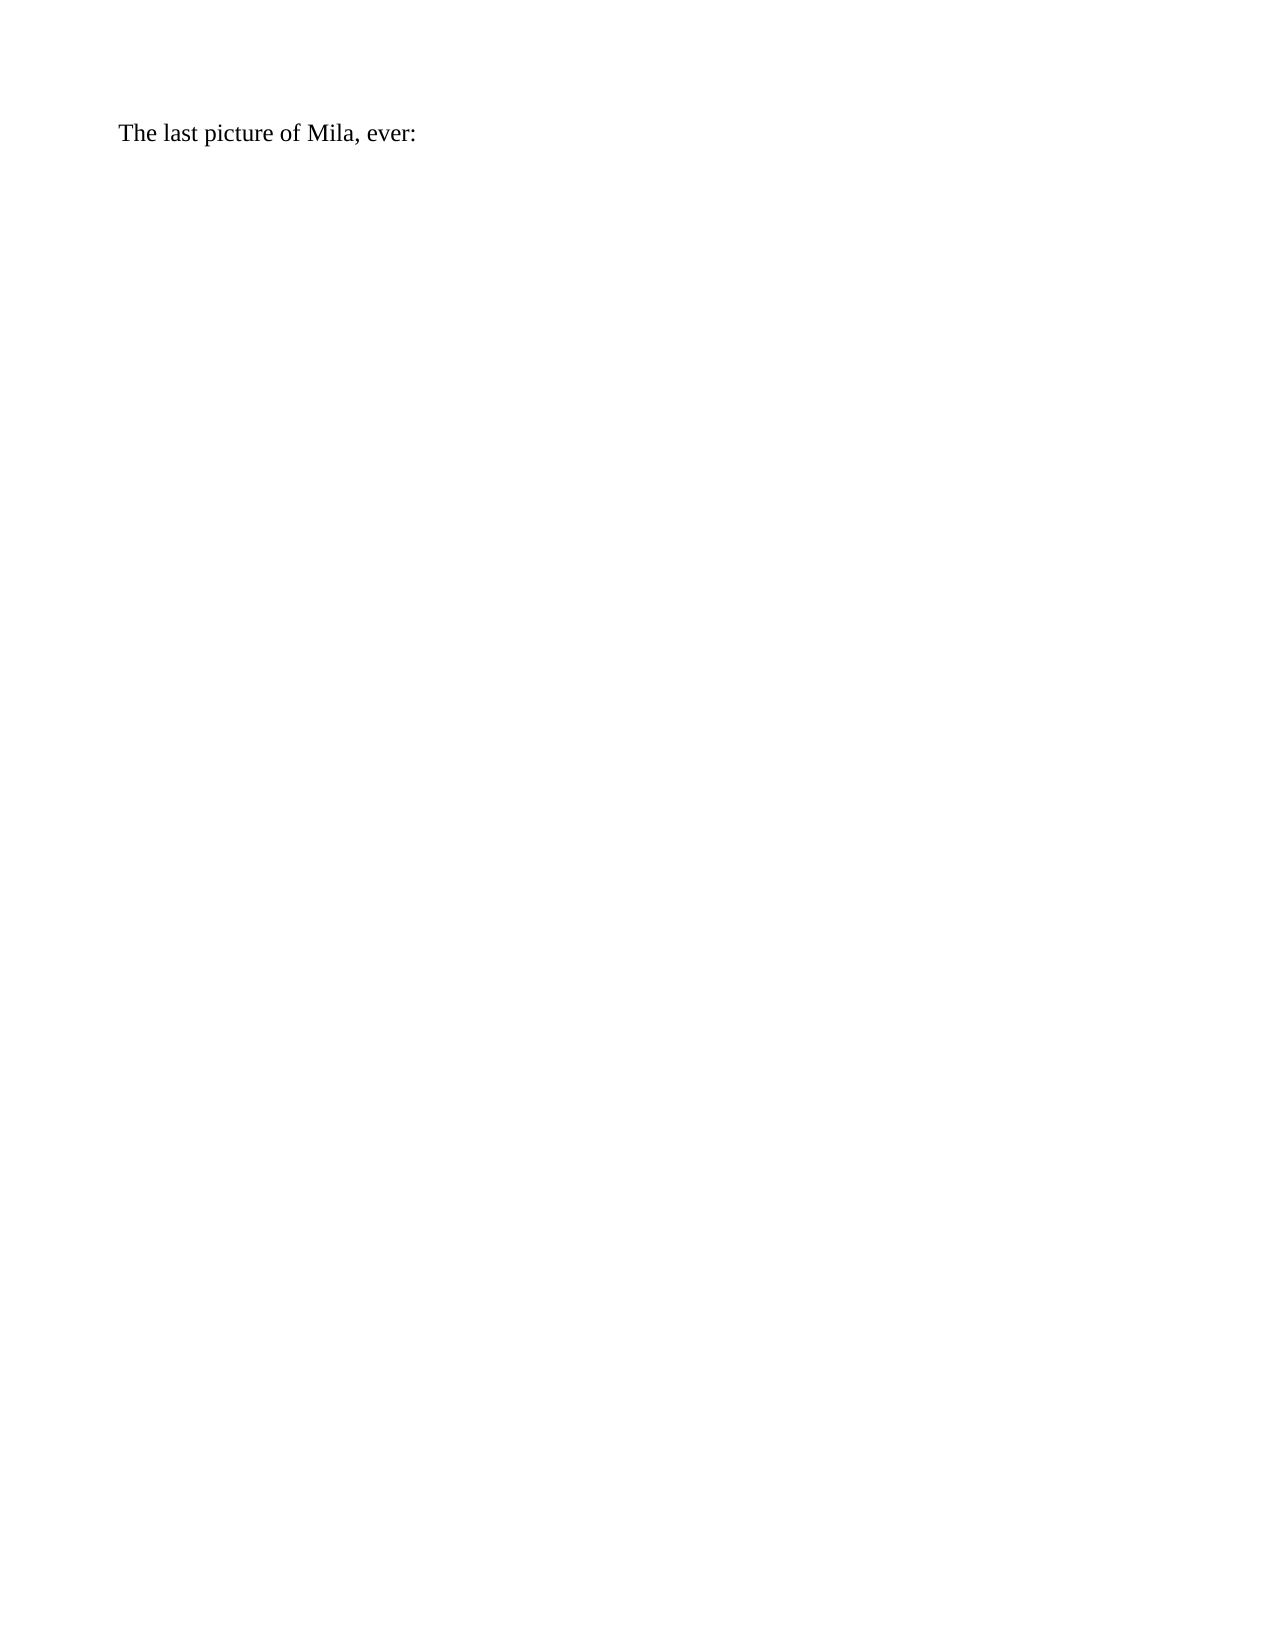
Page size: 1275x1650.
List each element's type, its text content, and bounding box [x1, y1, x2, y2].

text The last picture of Mila, ever: [118, 118, 1157, 147]
